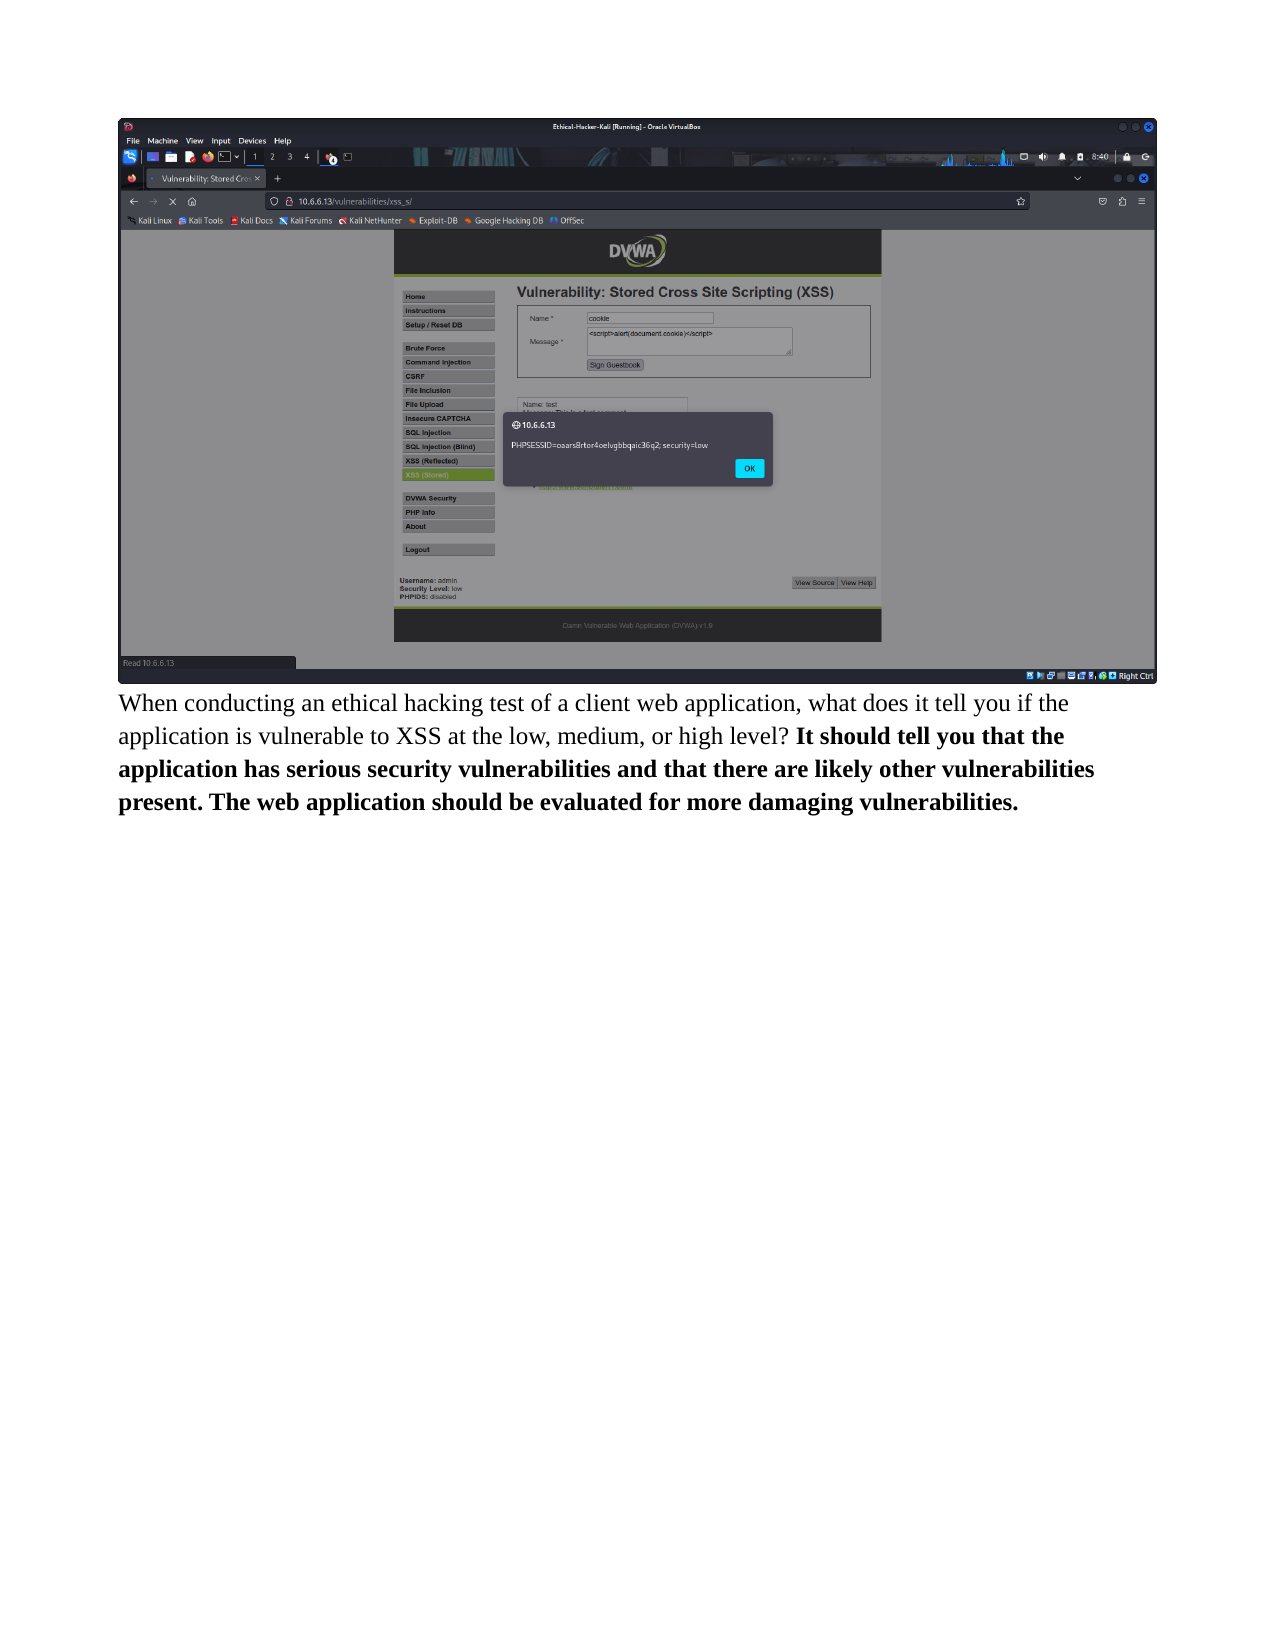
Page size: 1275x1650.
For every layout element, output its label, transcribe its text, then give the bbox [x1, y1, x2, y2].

text When conducting an ethical hacking test of a client web application, what does it tell you if the application is vulnerable to XSS at the low, medium, or high level? It should tell you that the application has serious security vulnerabilities and that there are likely other vulnerabilities present. The web application should be evaluated for more damaging vulnerabilities. [118, 684, 1157, 816]
picture [118, 118, 1157, 684]
